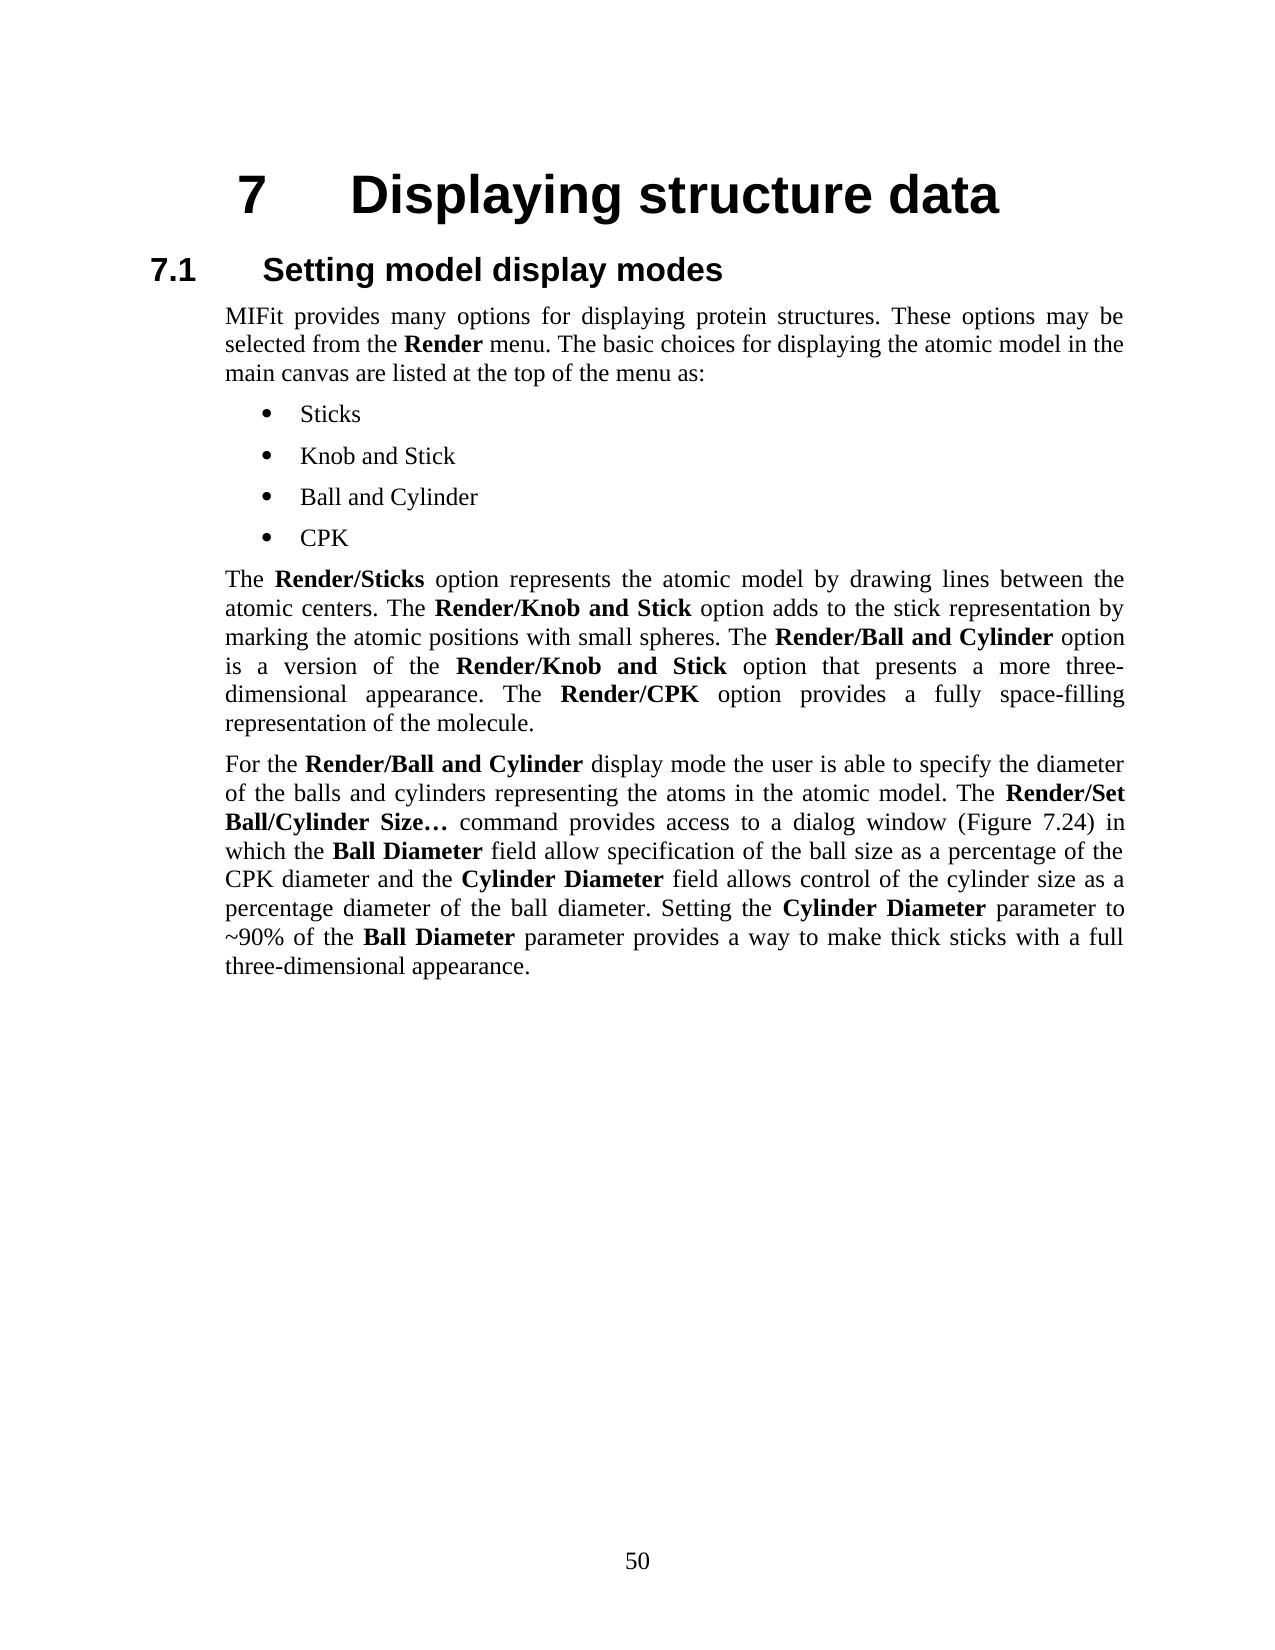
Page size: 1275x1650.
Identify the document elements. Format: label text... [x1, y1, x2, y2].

text For the Render/Ball and Cylinder display mode the user is able to specify the diameter of the balls and cylinders representing the atoms in the atomic model. The Render/Set Ball/Cylinder Size… command provides access to a dialog window (Figure 7.24) in which the Ball Diameter field allow specification of the ball size as a percentage of the CPK diameter and the Cylinder Diameter field allows control of the cylinder size as a percentage diameter of the ball diameter. Setting the Cylinder Diameter parameter to ~90% of the Ball Diameter parameter provides a way to make thick sticks with a full three-dimensional appearance. [225, 749, 1125, 979]
list Ball and Cylinder [262, 482, 1125, 511]
text MIFit provides many options for displaying protein structures. These options may be selected from the Render menu. The basic choices for displaying the atomic model in the main canvas are listed at the top of the menu as: [225, 301, 1125, 387]
list CPK [262, 523, 1125, 552]
subtitle Displaying structure data [112, 162, 1125, 225]
list Sticks [262, 399, 1125, 428]
subtitle Setting model display modes [150, 250, 1125, 288]
list Knob and Stick [262, 441, 1125, 469]
text The Render/Sticks option represents the atomic model by drawing lines between the atomic centers. The Render/Knob and Stick option adds to the stick representation by marking the atomic positions with small spheres. The Render/Ball and Cylinder option is a version of the Render/Knob and Stick option that presents a more three-dimensional appearance. The Render/CPK option provides a fully space-filling representation of the molecule. [225, 564, 1125, 737]
